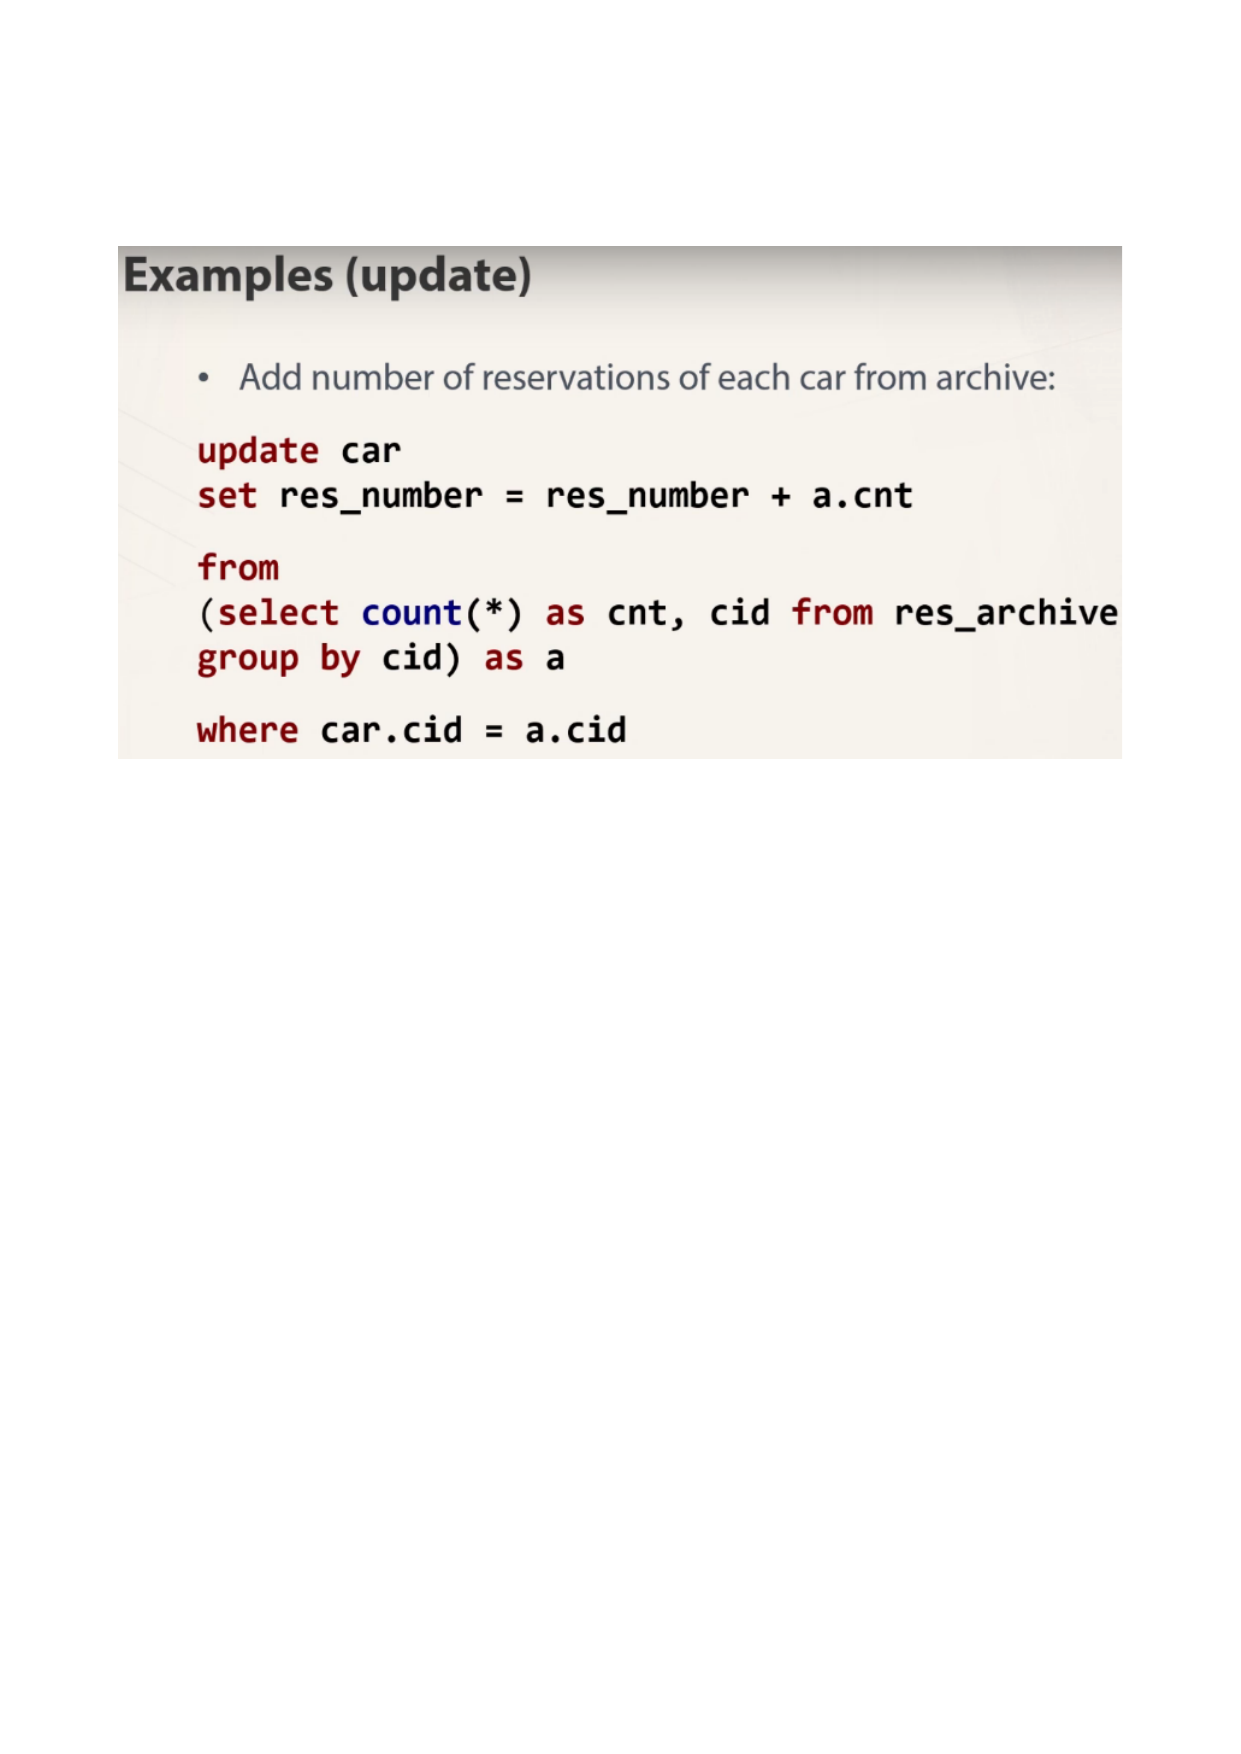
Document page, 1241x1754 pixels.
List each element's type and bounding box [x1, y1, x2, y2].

picture [118, 246, 1123, 759]
